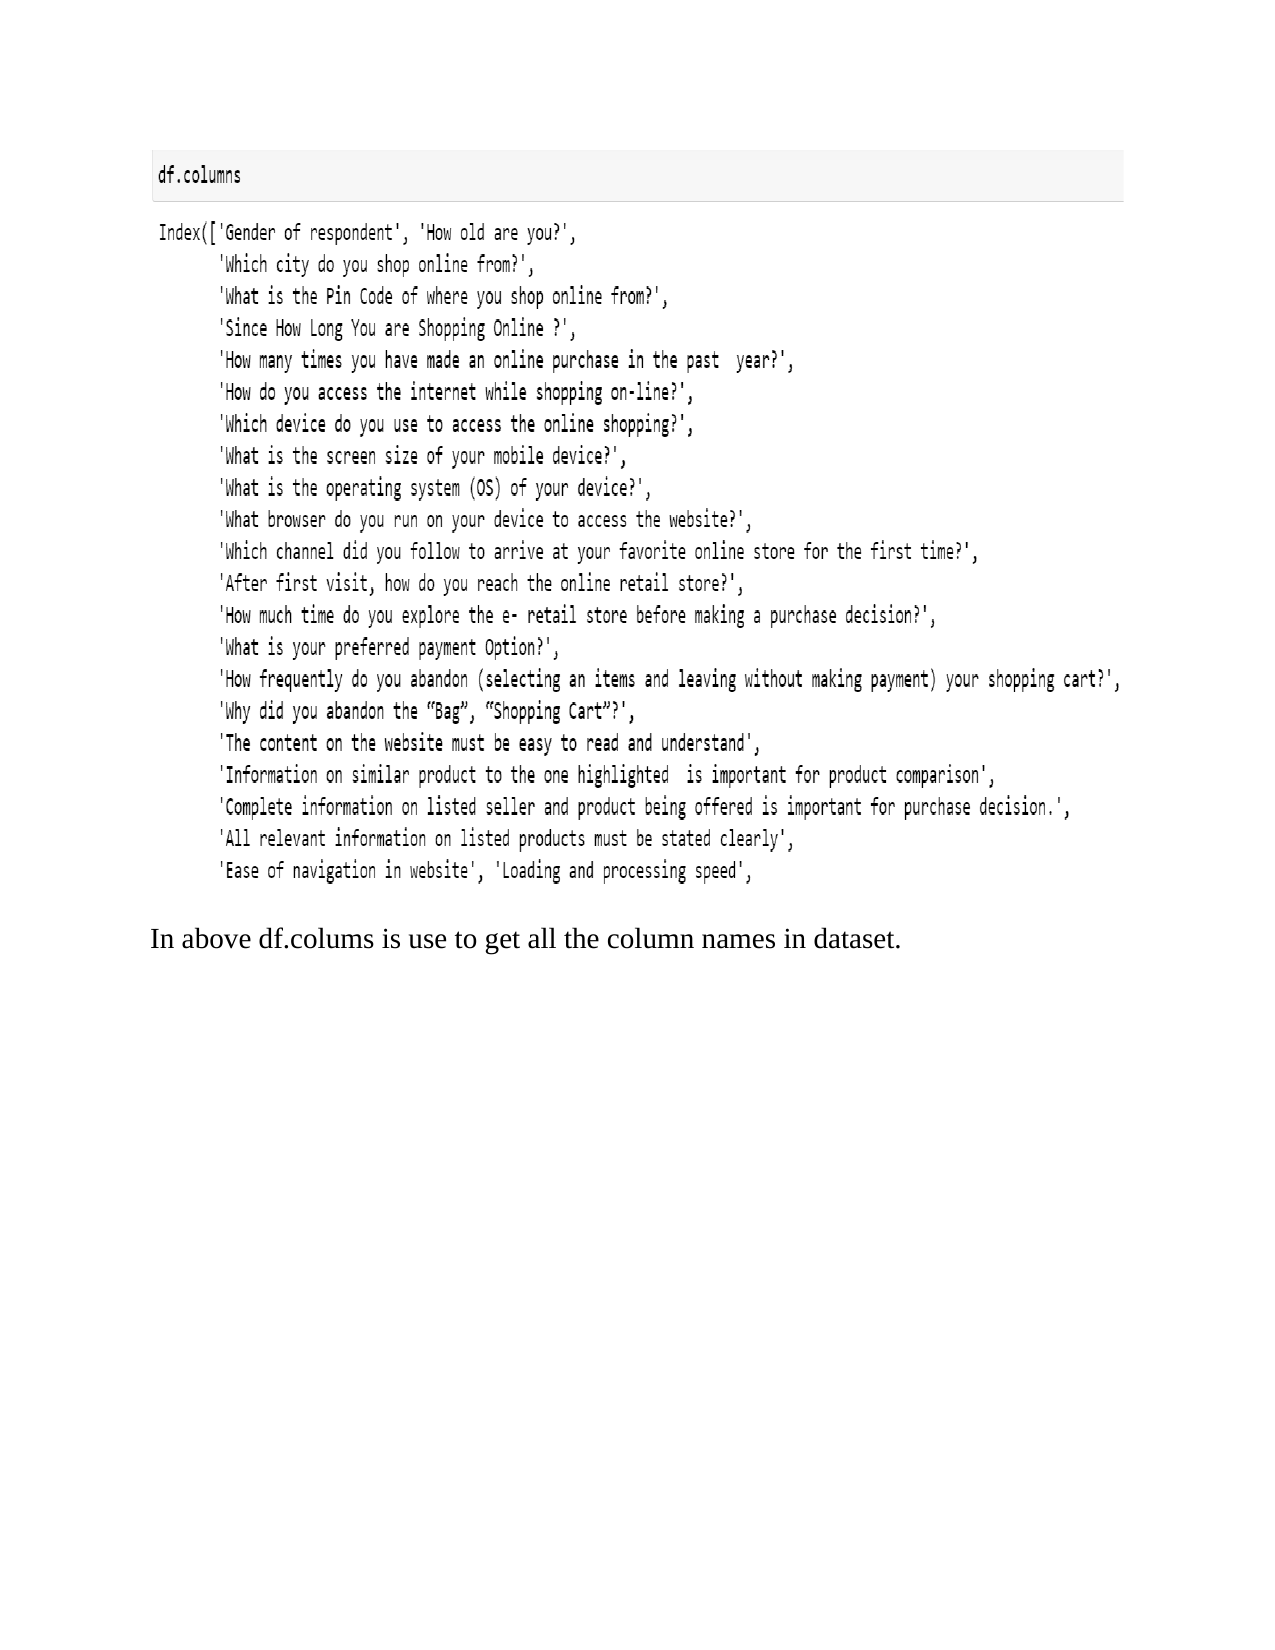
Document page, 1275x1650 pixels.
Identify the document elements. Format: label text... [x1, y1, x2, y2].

text In above df.colums is use to get all the column names in dataset. [150, 922, 1125, 955]
